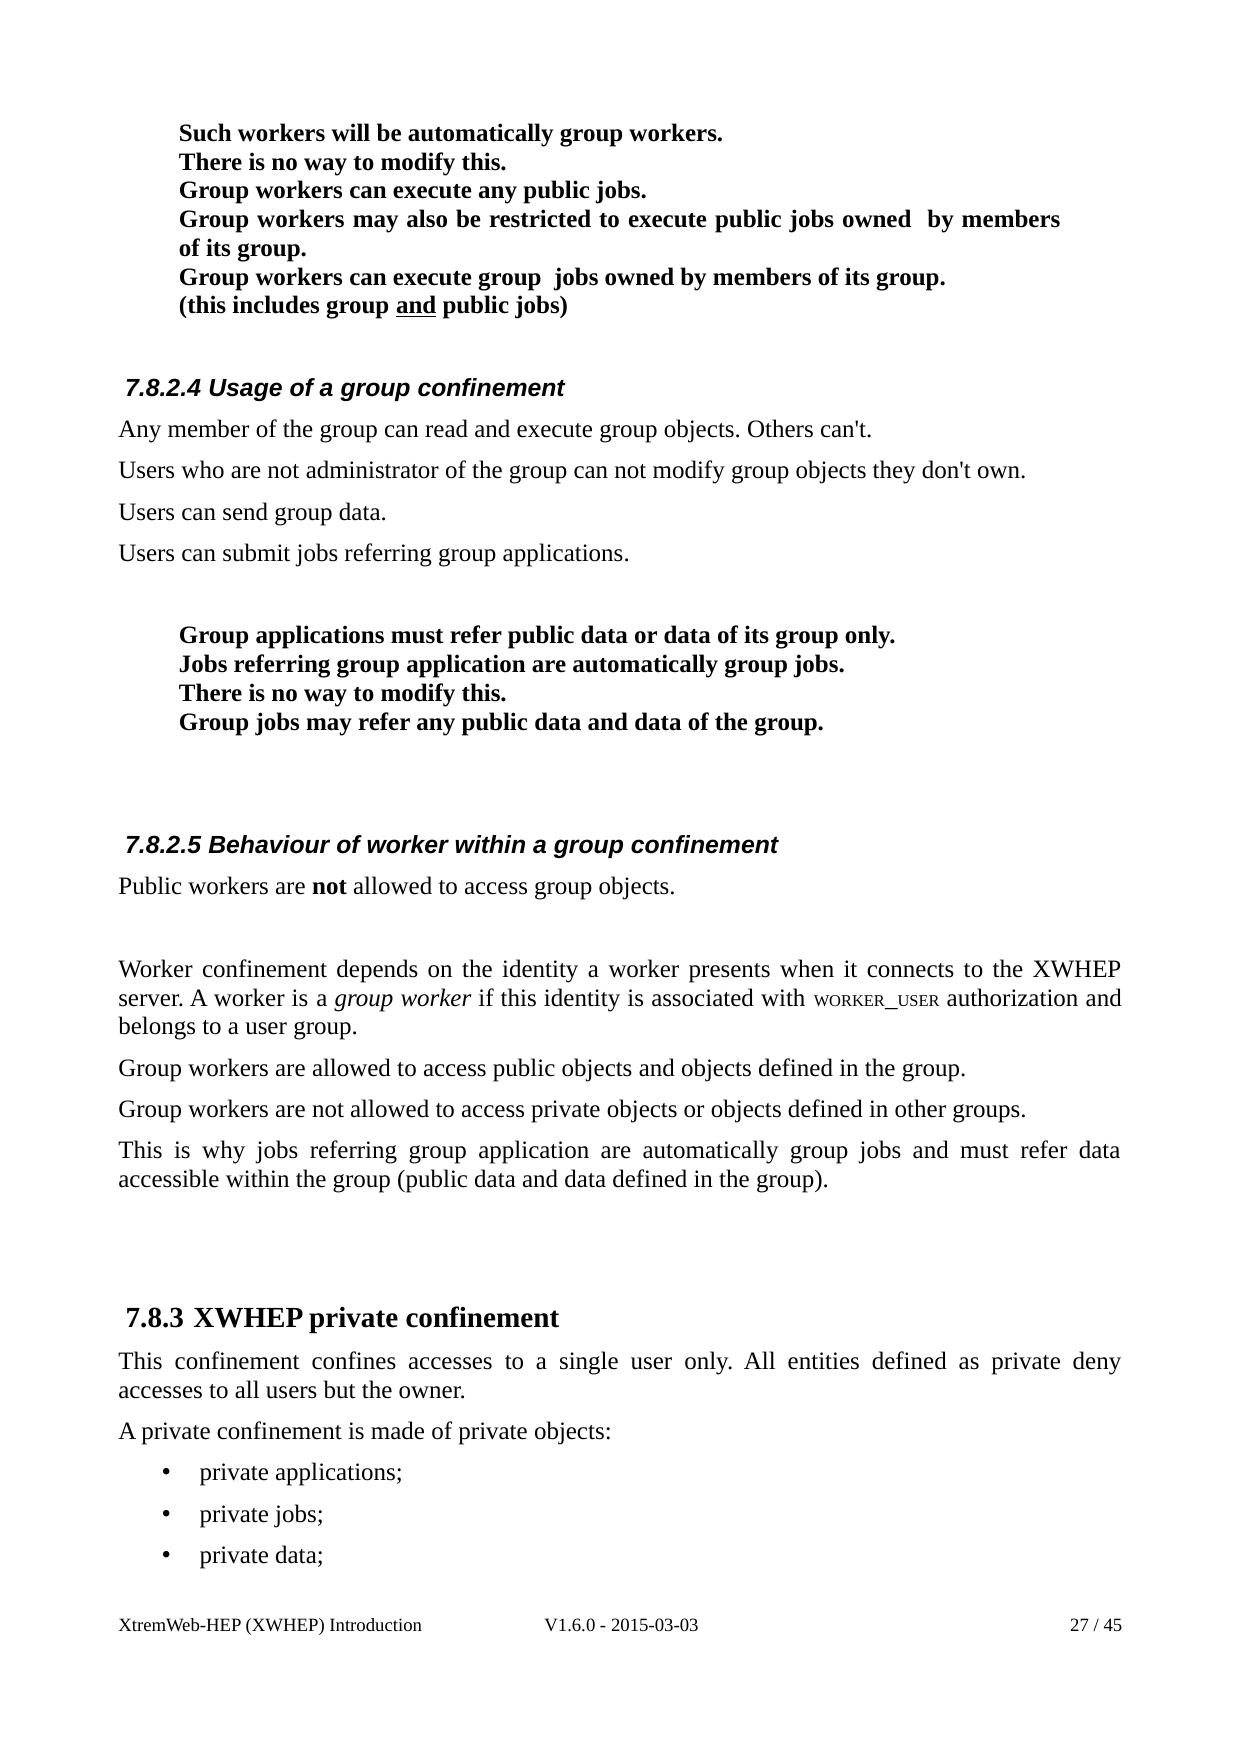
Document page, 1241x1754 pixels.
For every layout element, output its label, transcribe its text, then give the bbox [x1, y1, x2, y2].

list private applications; [162, 1457, 1122, 1486]
text Group jobs may refer any public data and data of the group. [179, 707, 1061, 735]
subtitle XWHEP private confinement [118, 1300, 1122, 1334]
subtitle Behaviour of worker within a group confinement [118, 830, 1122, 859]
text There is no way to modify this. [179, 147, 1061, 176]
text Group workers are not allowed to access private objects or objects defined in other groups. [118, 1094, 1122, 1123]
text Users who are not administrator of the group can not modify group objects they don't own. [118, 455, 1122, 484]
list private jobs; [162, 1499, 1122, 1527]
text Users can submit jobs referring group applications. [118, 538, 1122, 567]
text Any member of the group can read and execute group objects. Others can't. [118, 414, 1122, 443]
text Group workers can execute any public jobs. [179, 176, 1061, 204]
text Jobs referring group application are automatically group jobs. [179, 649, 1061, 678]
text Group workers are allowed to access public objects and objects defined in the group. [118, 1053, 1122, 1081]
text (this includes group and public jobs) [179, 291, 1061, 319]
text Group workers can execute group jobs owned by members of its group. [179, 262, 1061, 291]
text A private confinement is made of private objects: [118, 1416, 1122, 1445]
text Group applications must refer public data or data of its group only. [179, 620, 1061, 649]
list private data; [162, 1540, 1122, 1569]
subtitle Usage of a group confinement [118, 373, 1122, 402]
text Public workers are not allowed to access group objects. [118, 871, 1122, 900]
text This confinement confines accesses to a single user only. All entities defined as private deny accesses to all users but the owner. [118, 1346, 1122, 1404]
text There is no way to modify this. [179, 678, 1061, 707]
text Group workers may also be restricted to execute public jobs owned by members of its group. [179, 204, 1061, 262]
text This is why jobs referring group application are automatically group jobs and must refer data accessible within the group (public data and data defined in the group). [118, 1135, 1122, 1193]
text Worker confinement depends on the identity a worker presents when it connects to the XWHEP server. A worker is a group worker if this identity is associated with worker_user authorization and belongs to a user group. [118, 954, 1122, 1040]
text Such workers will be automatically group workers. [179, 118, 1061, 147]
text Users can send group data. [118, 497, 1122, 525]
